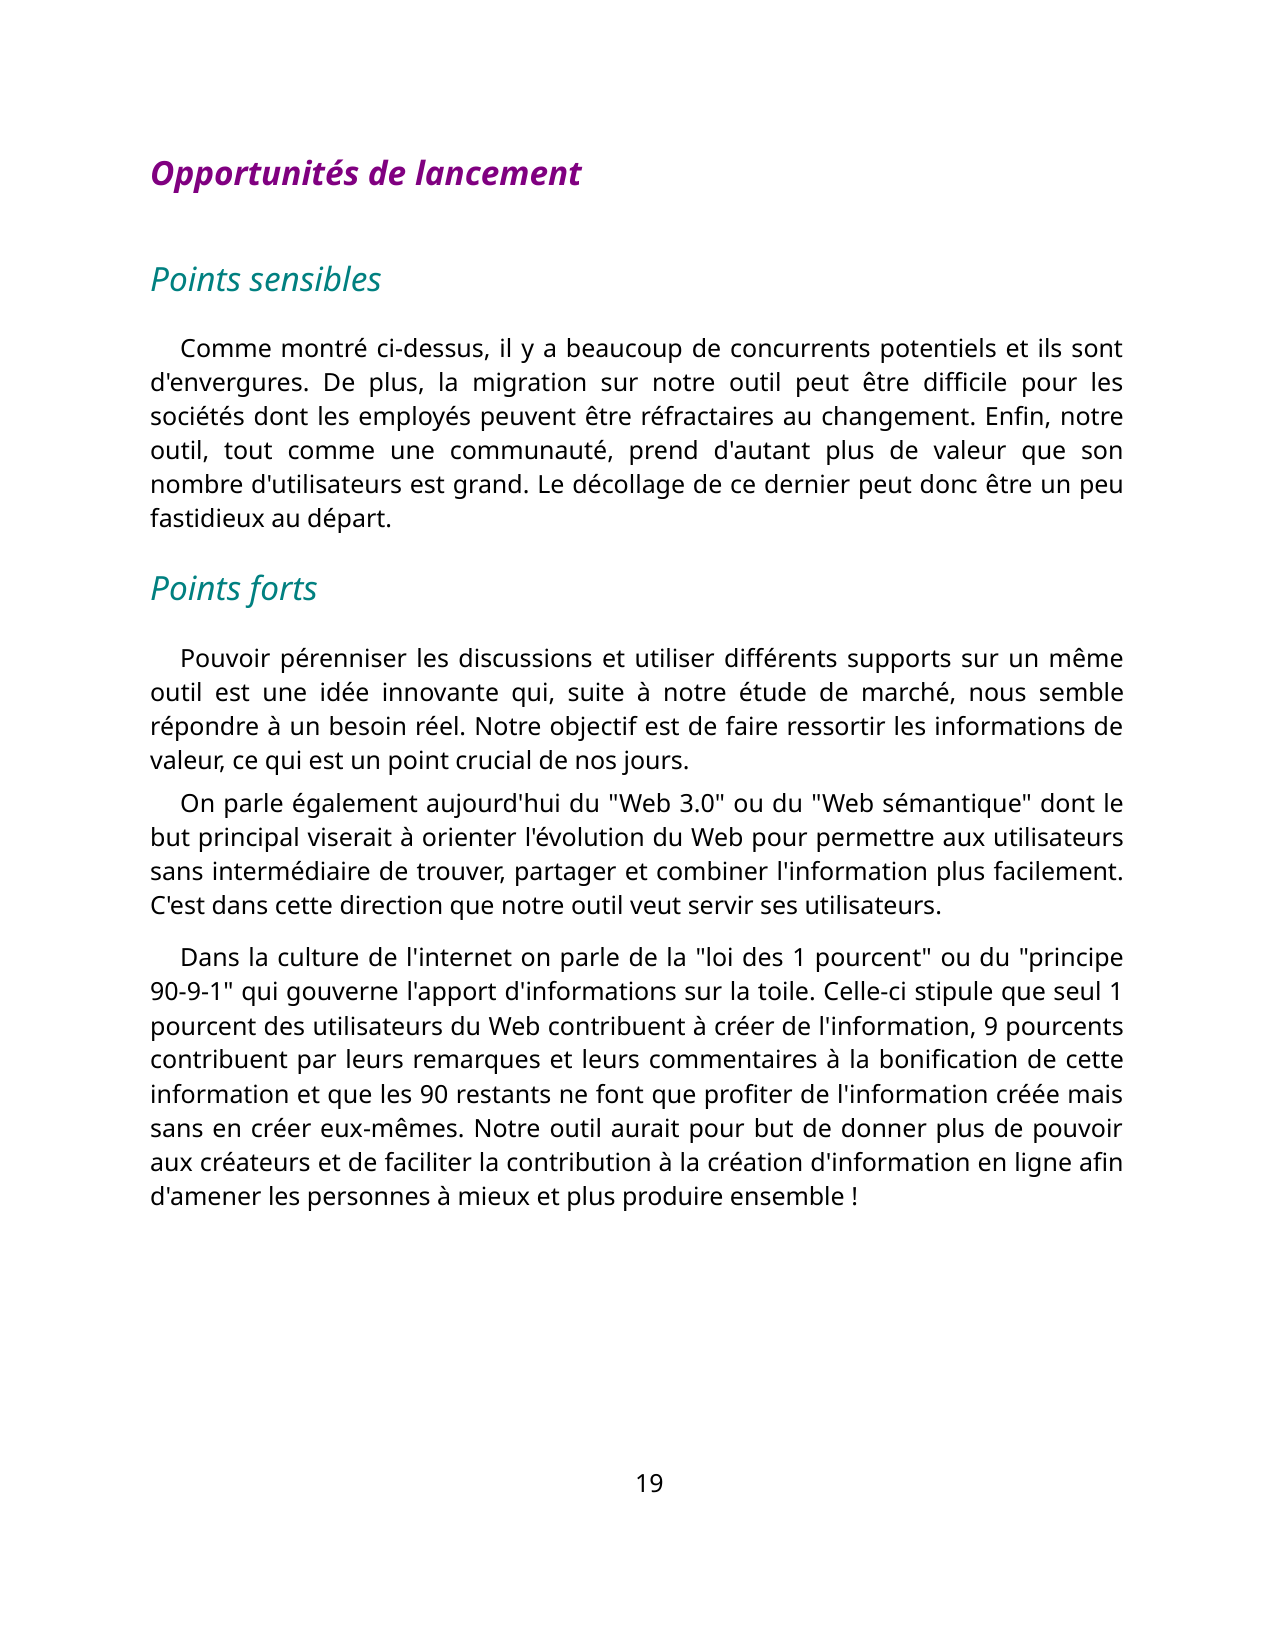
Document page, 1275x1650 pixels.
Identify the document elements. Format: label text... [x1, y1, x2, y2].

text Comme montré ci-dessus, il y a beaucoup de concurrents potentiels et ils sont d'envergures. De plus, la migration sur notre outil peut être difficile pour les sociétés dont les employés peuvent être réfractaires au changement. Enfin, notre outil, tout comme une communauté, prend d'autant plus de valeur que son nombre d'utilisateurs est grand. Le décollage de ce dernier peut donc être un peu fastidieux au départ. [150, 331, 1125, 535]
subtitle Points sensibles [150, 255, 1125, 301]
text Dans la culture de l'internet on parle de la "loi des 1 pourcent" ou du "principe 90-9-1" qui gouverne l'apport d'informations sur la toile. Celle-ci stipule que seul 1 pourcent des utilisateurs du Web contribuent à créer de l'information, 9 pourcents contribuent par leurs remarques et leurs commentaires à la bonification de cette information et que les 90 restants ne font que profiter de l'information créée mais sans en créer eux-mêmes. Notre outil aurait pour but de donner plus de pouvoir aux créateurs et de faciliter la contribution à la création d'information en ligne afin d'amener les personnes à mieux et plus produire ensemble ! [150, 940, 1125, 1212]
subtitle Points forts [150, 565, 1125, 611]
text Pouvoir pérenniser les discussions et utiliser différents supports sur un même outil est une idée innovante qui, suite à notre étude de marché, nous semble répondre à un besoin réel. Notre objectif est de faire ressortir les informations de valeur, ce qui est un point crucial de nos jours. [150, 641, 1125, 777]
subtitle Opportunités de lancement [150, 150, 1125, 195]
text On parle également aujourd'hui du "Web 3.0" ou du "Web sémantique" dont le but principal viserait à orienter l'évolution du Web pour permettre aux utilisateurs sans intermédiaire de trouver, partager et combiner l'information plus facilement. C'est dans cette direction que notre outil veut servir ses utilisateurs. [150, 786, 1125, 922]
